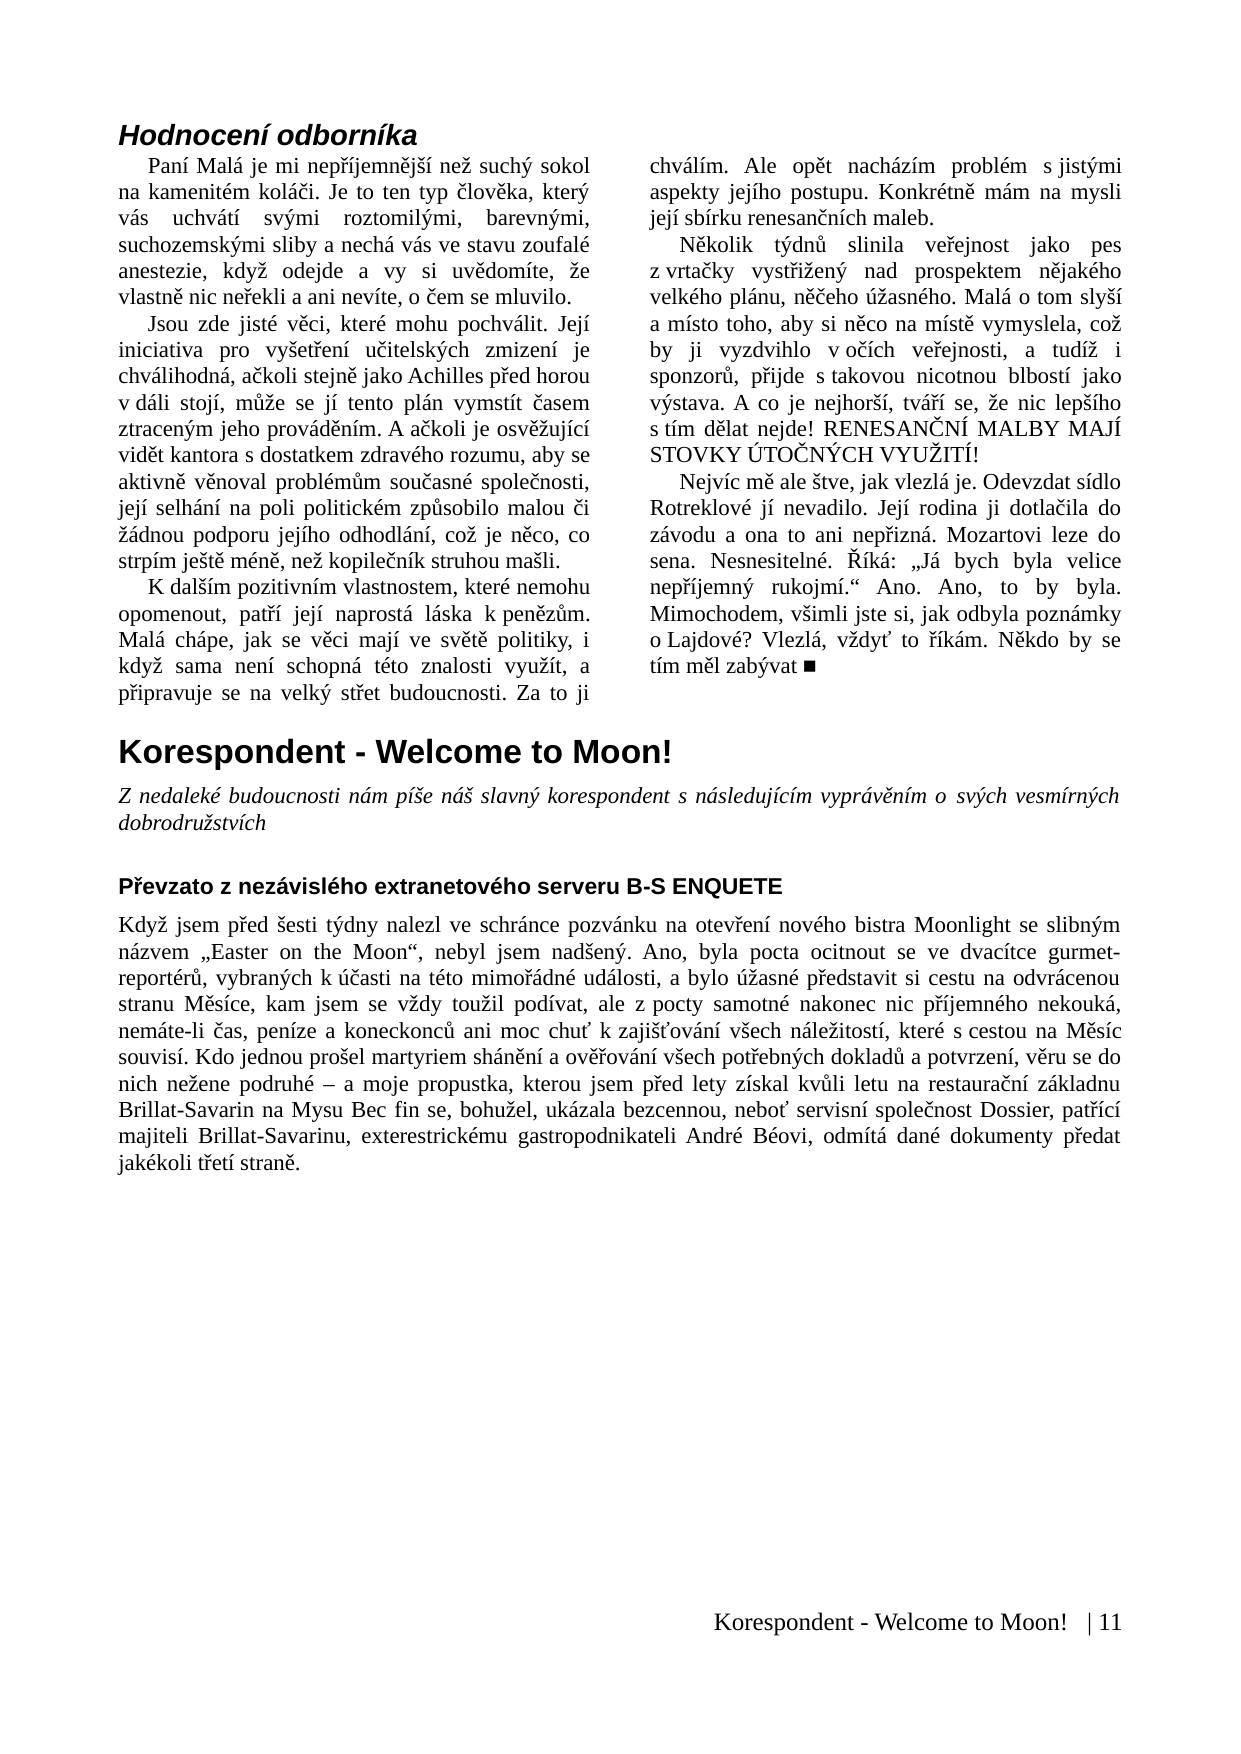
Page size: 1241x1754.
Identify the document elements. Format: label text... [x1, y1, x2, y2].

text chválím. Ale opět nacházím problém s jistými aspekty jejího postupu. Konkrétně mám na mysli její sbírku renesančních maleb. [649, 152, 1122, 231]
text Několik týdnů slinila veřejnost jako pes z vrtačky vystřižený nad prospektem nějakého velkého plánu, něčeho úžasného. Malá o tom slyší a místo toho, aby si něco na místě vymyslela, což by ji vyzdvihlo v očích veřejnosti, a tudíž i sponzorů, přijde s takovou nicotnou blbostí jako výstava. A co je nejhorší, tváří se, že nic lepšího s tím dělat nejde! RENESANČNÍ MALBY MAJÍ STOVKY ÚTOČNÝCH VYUŽITÍ! [649, 231, 1122, 468]
text Z nedaleké budoucnosti nám píše náš slavný korespondent s následujícím vyprávěním o svých vesmírných dobrodružstvích [118, 782, 1122, 835]
text Když jsem před šesti týdny nalezl ve schránce pozvánku na otevření nového bistra Moonlight se slibným názvem „Easter on the Moon“, nebyl jsem nadšený. Ano, byla pocta ocitnout se ve dvacítce gurmet-reportérů, vybraných k účasti na této mimořádné události, a bylo úžasné představit si cestu na odvrácenou stranu Měsíce, kam jsem se vždy toužil podívat, ale z pocty samotné nakonec nic příjemného nekouká, nemáte-li čas, peníze a koneckonců ani moc chuť k zajišťování všech náležitostí, které s cestou na Měsíc souvisí. Kdo jednou prošel martyriem shánění a ověřování všech potřebných dokladů a potvrzení, věru se do nich nežene podruhé – a moje propustka, kterou jsem před lety získal kvůli letu na restaurační základnu Brillat-Savarin na Mysu Bec fin se, bohužel, ukázala bezcennou, neboť servisní společnost Dossier, patřící majiteli Brillat-Savarinu, exterestrickému gastropodnikateli André Béovi, odmítá dané dokumenty předat jakékoli třetí straně. [118, 911, 1122, 1175]
subtitle Korespondent - Welcome to Moon! [118, 731, 1122, 770]
text Jsou zde jisté věci, které mohu pochválit. Její iniciativa pro vyšetření učitelských zmizení je chválihodná, ačkoli stejně jako Achilles před horou v dáli stojí, může se jí tento plán vymstít časem ztraceným jeho prováděním. A ačkoli je osvěžující vidět kantora s dostatkem zdravého rozumu, aby se aktivně věnoval problémům současné společnosti, její selhání na poli politickém způsobilo malou či žádnou podporu jejího odhodlání, což je něco, co strpím ještě méně, než kopilečník struhou mašli. [118, 310, 591, 573]
text K dalším pozitivním vlastnostem, které nemohu opomenout, patří její naprostá láska k penězům. Malá chápe, jak se věci mají ve světě politiky, i když sama není schopná této znalosti využít, a připravuje se na velký střet budoucnosti. Za to ji [118, 573, 591, 705]
subtitle Hodnocení odborníka [118, 118, 1122, 152]
text Paní Malá je mi nepříjemnější než suchý sokol na kamenitém koláči. Je to ten typ člověka, který vás uchvátí svými roztomilými, barevnými, suchozemskými sliby a nechá vás ve stavu zoufalé anestezie, když odejde a vy si uvědomíte, že vlastně nic neřekli a ani nevíte, o čem se mluvilo. [118, 152, 591, 310]
text Nejvíc mě ale štve, jak vlezlá je. Odevzdat sídlo Rotreklové jí nevadilo. Její rodina ji dotlačila do závodu a ona to ani nepřizná. Mozartovi leze do sena. Nesnesitelné. Říká: „Já bych byla velice nepříjemný rukojmí.“ Ano. Ano, to by byla. Mimochodem, všimli jste si, jak odbyla poznámky o Lajdové? Vlezlá, vždyť to říkám. Někdo by se tím měl zabývat ■ [649, 468, 1122, 679]
subtitle Převzato z nezávislého extranetového serveru B-S ENQUETE [118, 873, 1122, 899]
